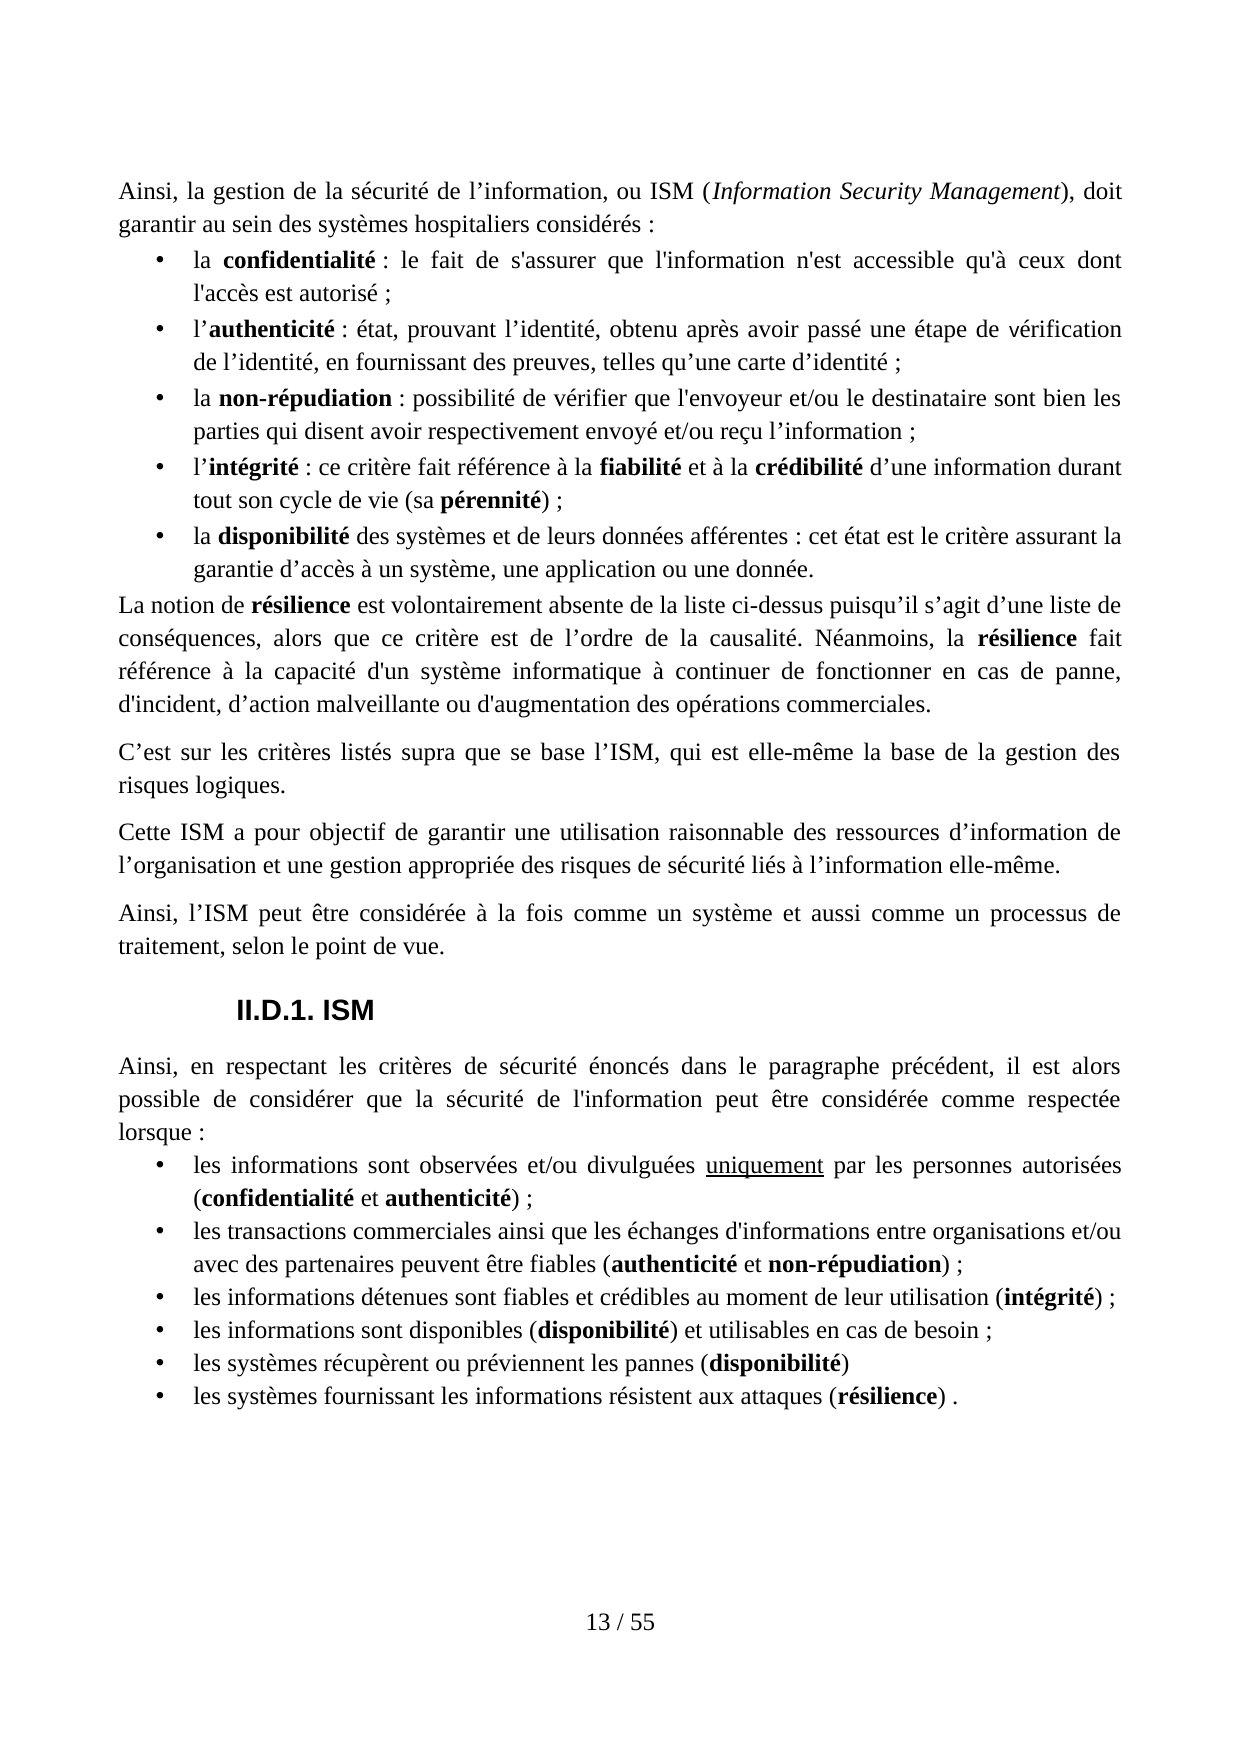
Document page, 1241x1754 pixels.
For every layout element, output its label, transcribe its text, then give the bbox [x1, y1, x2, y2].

text La notion de résilience est volontairement absente de la liste ci-dessus puisqu’il s’agit d’une liste de conséquences, alors que ce critère est de l’ordre de la causalité. Néanmoins, la résilience fait référence à la capacité d'un système informatique à continuer de fonctionner en cas de panne, d'incident, d’action malveillante ou d'augmentation des opérations commerciales. [118, 590, 1122, 718]
list l’authenticité : état, prouvant l’identité, obtenu après avoir passé une étape de vérification de l’identité, en fournissant des preuves, telles qu’une carte d’identité ; [156, 314, 1122, 376]
text Ainsi, l’ISM peut être considérée à la fois comme un système et aussi comme un processus de traitement, selon le point de vue. [118, 898, 1122, 960]
list la non-répudiation : possibilité de vérifier que l'envoyeur et/ou le destinataire sont bien les parties qui disent avoir respectivement envoyé et/ou reçu l’information ; [156, 383, 1122, 445]
text C’est sur les critères listés supra que se base l’ISM, qui est elle-même la base de la gestion des risques logiques. [118, 737, 1122, 798]
list les informations sont observées et/ou divulguées uniquement par les personnes autorisées (confidentialité et authenticité) ; [156, 1150, 1122, 1212]
text Ainsi, en respectant les critères de sécurité énoncés dans le paragraphe précédent, il est alors possible de considérer que la sécurité de l'information peut être considérée comme respectée lorsque : [118, 1051, 1122, 1146]
list les transactions commerciales ainsi que les échanges d'informations entre organisations et/ou avec des partenaires peuvent être fiables (authenticité et non-répudiation) ; [156, 1216, 1122, 1278]
subtitle ISM [118, 993, 1122, 1027]
list les systèmes fournissant les informations résistent aux attaques (résilience) . [156, 1381, 1122, 1410]
list les informations sont disponibles (disponibilité) et utilisables en cas de besoin ; [156, 1315, 1122, 1344]
list l’intégrité : ce critère fait référence à la fiabilité et à la crédibilité d’une information durant tout son cycle de vie (sa pérennité) ; [156, 452, 1122, 514]
list les systèmes récupèrent ou préviennent les pannes (disponibilité) [156, 1348, 1122, 1377]
list les informations détenues sont fiables et crédibles au moment de leur utilisation (intégrité) ; [156, 1282, 1122, 1311]
list la disponibilité des systèmes et de leurs données afférentes : cet état est le critère assurant la garantie d’accès à un système, une application ou une donnée. [156, 521, 1122, 583]
text Ainsi, la gestion de la sécurité de l’information, ou ISM (Information Security Management), doit garantir au sein des systèmes hospitaliers considérés : [118, 176, 1122, 238]
text Cette ISM a pour objectif de garantir une utilisation raisonnable des ressources d’information de l’organisation et une gestion appropriée des risques de sécurité liés à l’information elle-même. [118, 817, 1122, 879]
list la confidentialité : le fait de s'assurer que l'information n'est accessible qu'à ceux dont l'accès est autorisé ; [156, 245, 1122, 307]
